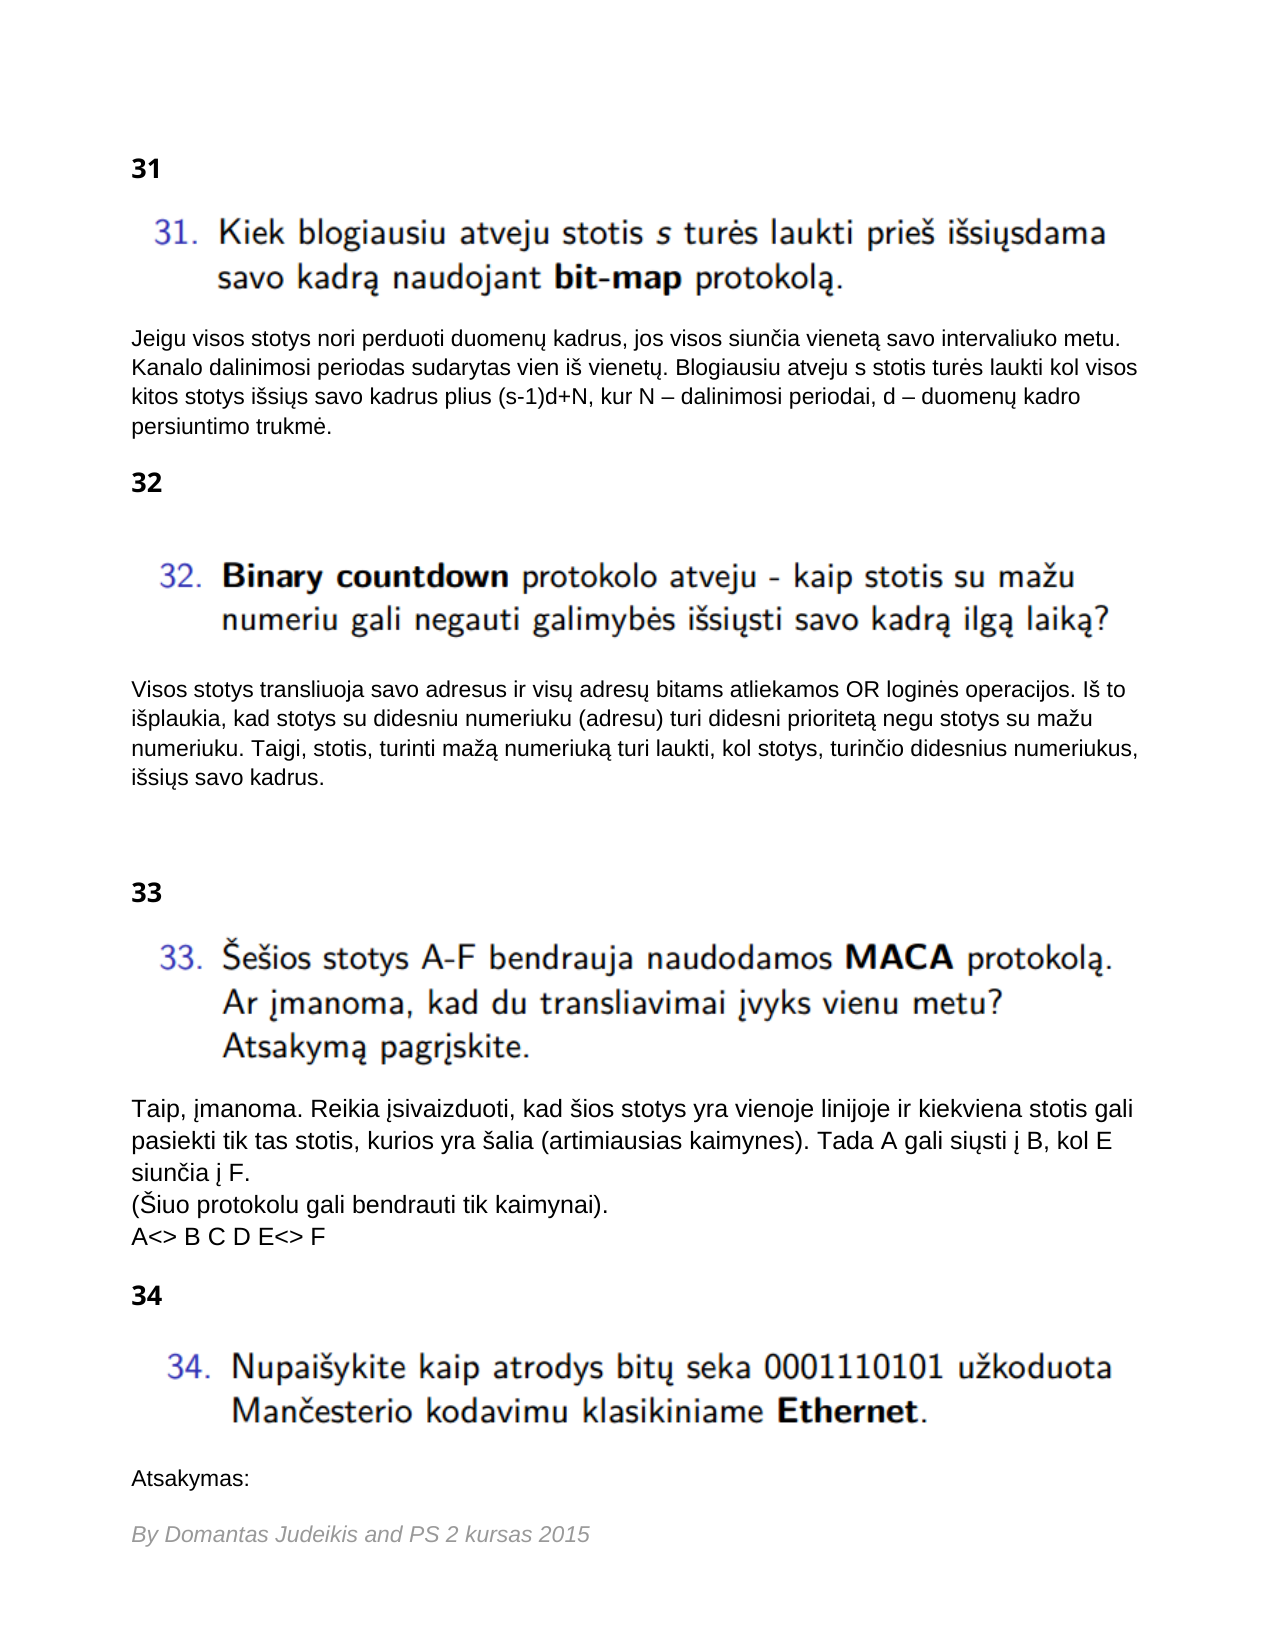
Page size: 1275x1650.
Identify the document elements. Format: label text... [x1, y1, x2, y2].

text (Šiuo protokolu gali bendrauti tik kaimynai). [131, 1191, 1144, 1219]
picture [150, 935, 1125, 1073]
subtitle 34 [131, 1276, 1144, 1313]
picture [150, 554, 1125, 655]
subtitle 32 [131, 464, 1144, 501]
text Atsakymas: [131, 1466, 1144, 1492]
picture [150, 211, 1125, 303]
subtitle 31 [131, 150, 1144, 187]
picture [150, 1337, 1125, 1444]
subtitle 33 [131, 874, 1144, 911]
text Jeigu visos stotys nori perduoti duomenų kadrus, jos visos siunčia vienetą savo intervaliuko metu. Kanalo dalinimosi periodas sudarytas vien iš vienetų. Blogiausiu atveju s stotis turės laukti kol visos kitos stotys išsiųs savo kadrus plius (s-1)d+N, kur N – dalinimosi periodai, d – duomenų kadro persiuntimo trukmė. [131, 325, 1144, 439]
text Visos stotys transliuoja savo adresus ir visų adresų bitams atliekamos OR loginės operacijos. Iš to išplaukia, kad stotys su didesniu numeriuku (adresu) turi didesni prioritetą negu stotys su mažu numeriuku. Taigi, stotis, turinti mažą numeriuką turi laukti, kol stotys, turinčio didesnius numeriukus, išsiųs savo kadrus. [131, 677, 1144, 790]
text Taip, įmanoma. Reikia įsivaizduoti, kad šios stotys yra vienoje linijoje ir kiekviena stotis gali pasiekti tik tas stotis, kurios yra šalia (artimiausias kaimynes). Tada A gali siųsti į B, kol E siunčia į F. [131, 1095, 1144, 1187]
text A<> B C D E<> F [131, 1223, 1144, 1251]
